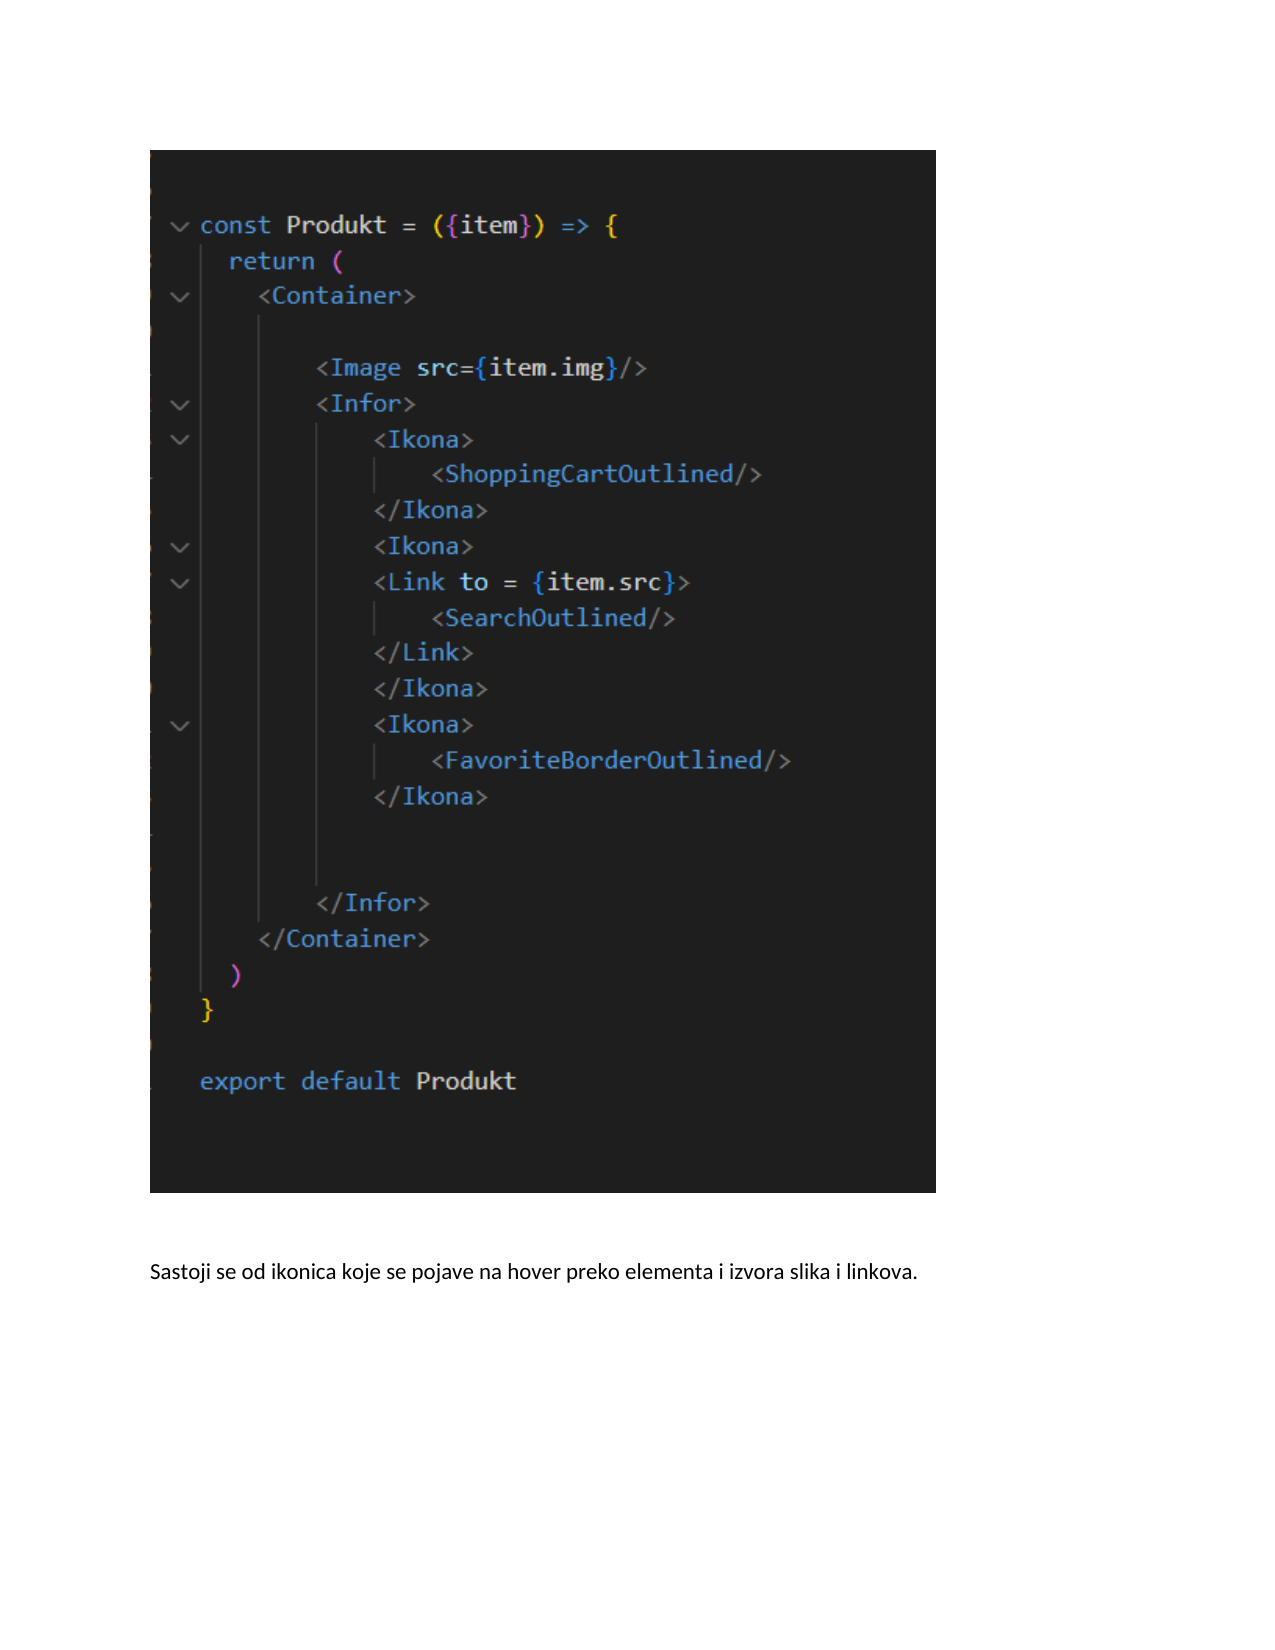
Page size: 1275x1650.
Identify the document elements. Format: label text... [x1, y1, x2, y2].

text Sastoji se od ikonica koje se pojave na hover preko elementa i izvora slika i linkova. [150, 1257, 1125, 1285]
